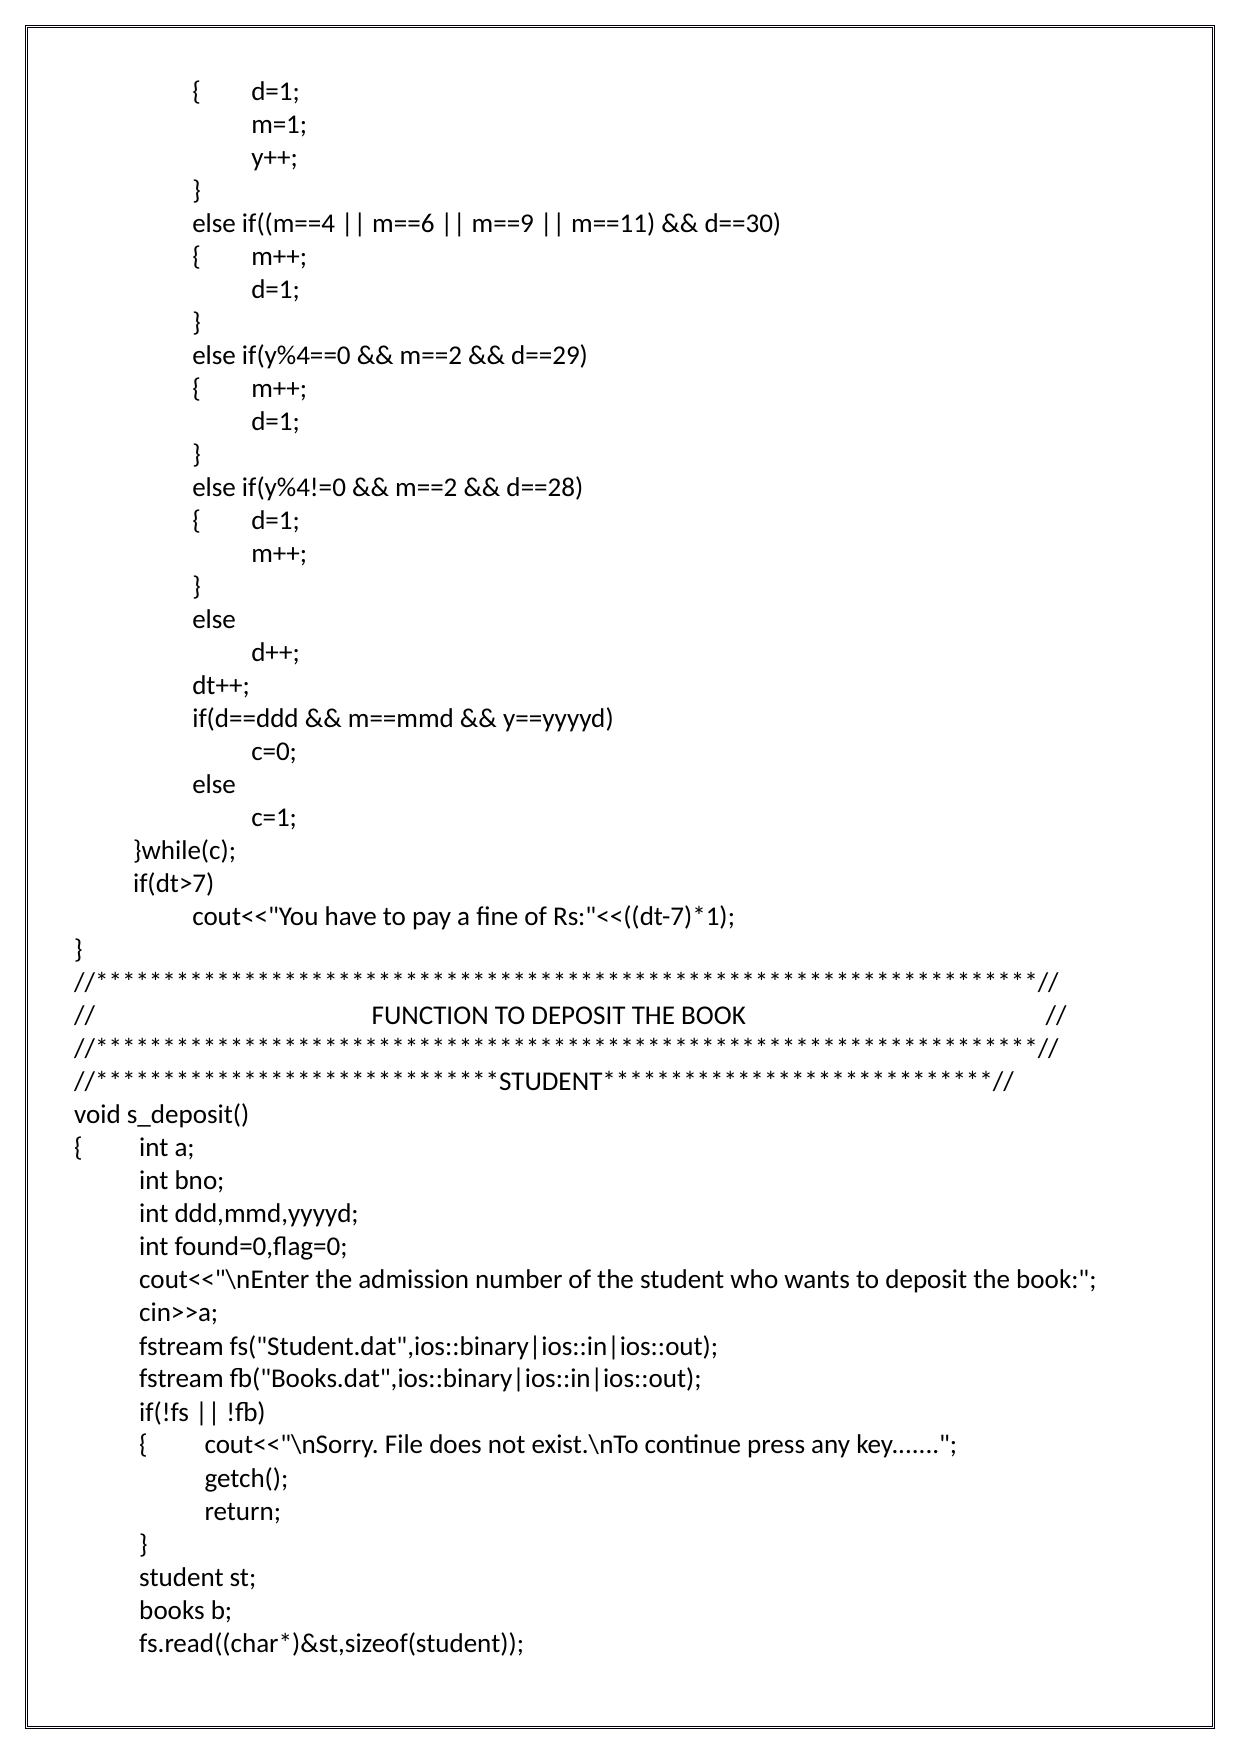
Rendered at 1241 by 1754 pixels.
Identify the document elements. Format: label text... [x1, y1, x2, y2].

text // FUNCTION TO DEPOSIT THE BOOK // [74, 998, 1181, 1031]
text { int a; [74, 1131, 1181, 1163]
text //**********************************************************************// [74, 965, 1181, 998]
text if(!fs || !fb) [74, 1395, 1181, 1428]
text fstream fs("Student.dat",ios::binary|ios::in|ios::out); [74, 1329, 1181, 1362]
text { d=1; [74, 74, 1181, 107]
text student st; [74, 1560, 1181, 1593]
text else [74, 602, 1181, 635]
text m=1; [74, 107, 1181, 140]
text d=1; [74, 404, 1181, 437]
text if(d==ddd && m==mmd && y==yyyyd) [74, 701, 1181, 734]
text cout<<"You have to pay a fine of Rs:"<<((dt-7)*1); [74, 899, 1181, 932]
text { d=1; [74, 503, 1181, 536]
text } [74, 437, 1181, 470]
text c=0; [74, 734, 1181, 767]
text else if(y%4!=0 && m==2 && d==28) [74, 470, 1181, 503]
text } [74, 305, 1181, 338]
text m++; [74, 536, 1181, 569]
text } [74, 173, 1181, 206]
text int found=0,flag=0; [74, 1229, 1181, 1263]
text dt++; [74, 668, 1181, 701]
text cout<<"\nEnter the admission number of the student who wants to deposit the book:"; [74, 1263, 1181, 1296]
text { cout<<"\nSorry. File does not exist.\nTo continue press any key......."; [74, 1428, 1181, 1461]
text else [74, 767, 1181, 800]
text } [74, 569, 1181, 602]
text if(dt>7) [74, 866, 1181, 899]
text else if((m==4 || m==6 || m==9 || m==11) && d==30) [74, 206, 1181, 239]
text } [74, 932, 1181, 965]
text int bno; [74, 1163, 1181, 1197]
text c=1; [74, 800, 1181, 833]
text //******************************STUDENT*****************************// [74, 1064, 1181, 1097]
text fstream fb("Books.dat",ios::binary|ios::in|ios::out); [74, 1362, 1181, 1395]
text int ddd,mmd,yyyyd; [74, 1197, 1181, 1229]
text void s_deposit() [74, 1097, 1181, 1131]
text { m++; [74, 239, 1181, 272]
text d++; [74, 635, 1181, 668]
text else if(y%4==0 && m==2 && d==29) [74, 338, 1181, 371]
text y++; [74, 140, 1181, 173]
text }while(c); [74, 833, 1181, 866]
text { m++; [74, 371, 1181, 404]
text getch(); [74, 1461, 1181, 1494]
text //**********************************************************************// [74, 1031, 1181, 1064]
text books b; [74, 1593, 1181, 1626]
text fs.read((char*)&st,sizeof(student)); [74, 1626, 1181, 1659]
text } [74, 1527, 1181, 1560]
text return; [74, 1494, 1181, 1527]
text d=1; [74, 272, 1181, 305]
text cin>>a; [74, 1296, 1181, 1329]
